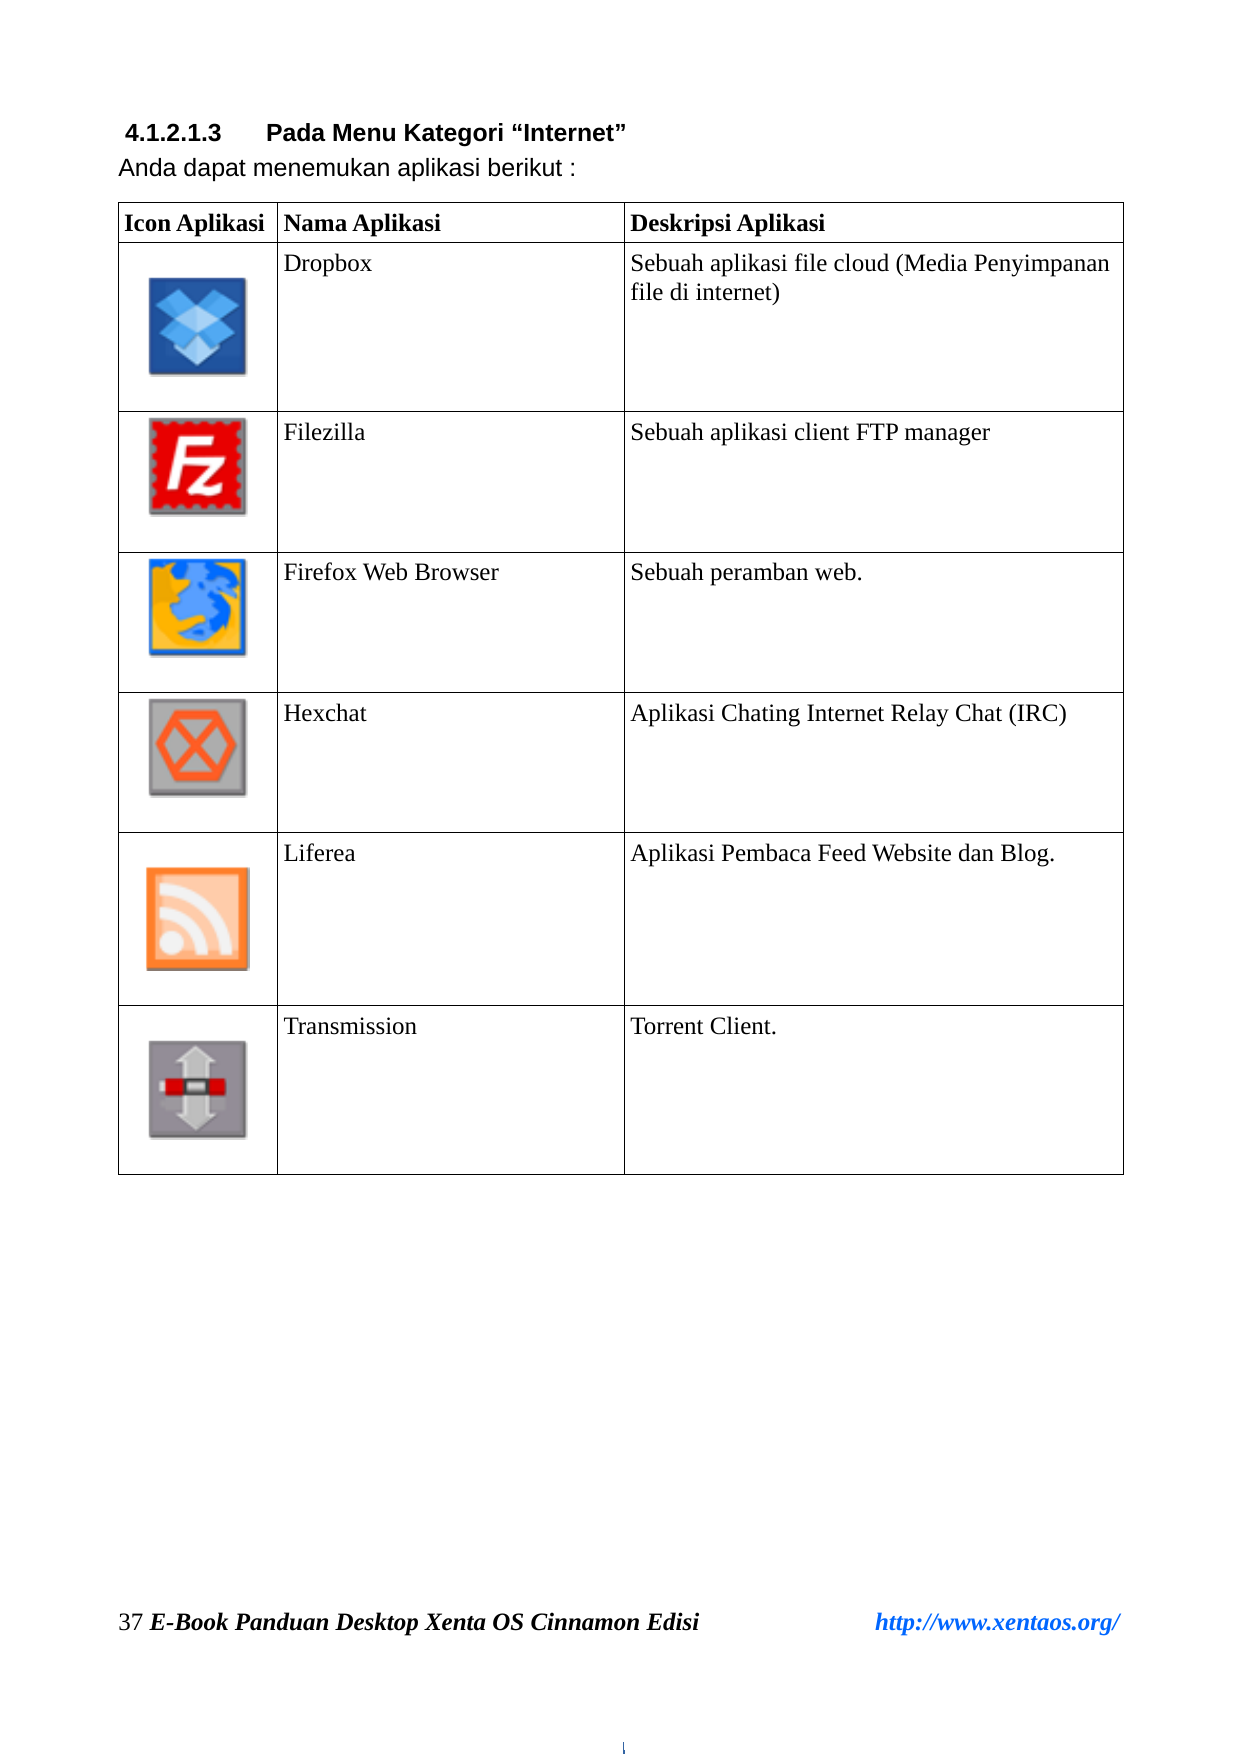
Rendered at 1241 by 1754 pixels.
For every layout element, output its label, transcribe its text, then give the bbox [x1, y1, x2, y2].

text Anda dapat menemukan aplikasi berikut : [118, 153, 1122, 182]
table_cell Liferea [278, 833, 624, 1005]
table_cell [119, 412, 277, 552]
picture [147, 417, 248, 517]
table_cell [119, 833, 277, 1005]
table_cell Torrent Client. [625, 1006, 1123, 1174]
table_cell [119, 1006, 277, 1174]
table_cell Sebuah aplikasi client FTP manager [625, 412, 1123, 552]
picture [147, 697, 248, 798]
table_cell Hexchat [278, 693, 624, 832]
table_cell Filezilla [278, 412, 624, 552]
table_cell [119, 693, 277, 832]
picture [147, 1039, 248, 1140]
table_cell Sebuah peramban web. [625, 553, 1123, 692]
table_cell Sebuah aplikasi file cloud (Media Penyimpanan file di internet) [625, 243, 1123, 411]
table_cell Dropbox [278, 243, 624, 411]
picture [147, 276, 248, 377]
table_cell [119, 243, 277, 411]
table_cell Transmission [278, 1006, 624, 1174]
picture [145, 866, 250, 971]
table_cell Aplikasi Pembaca Feed Website dan Blog. [625, 833, 1123, 1005]
table_header Nama Aplikasi [278, 203, 624, 242]
table_header Deskripsi Aplikasi [625, 203, 1123, 242]
subtitle Pada Menu Kategori “Internet” [118, 118, 1122, 147]
table_cell Aplikasi Chating Internet Relay Chat (IRC) [625, 693, 1123, 832]
table_header Icon Aplikasi [119, 203, 277, 242]
picture [147, 557, 248, 658]
table_cell Firefox Web Browser [278, 553, 624, 692]
table_cell [119, 553, 277, 692]
